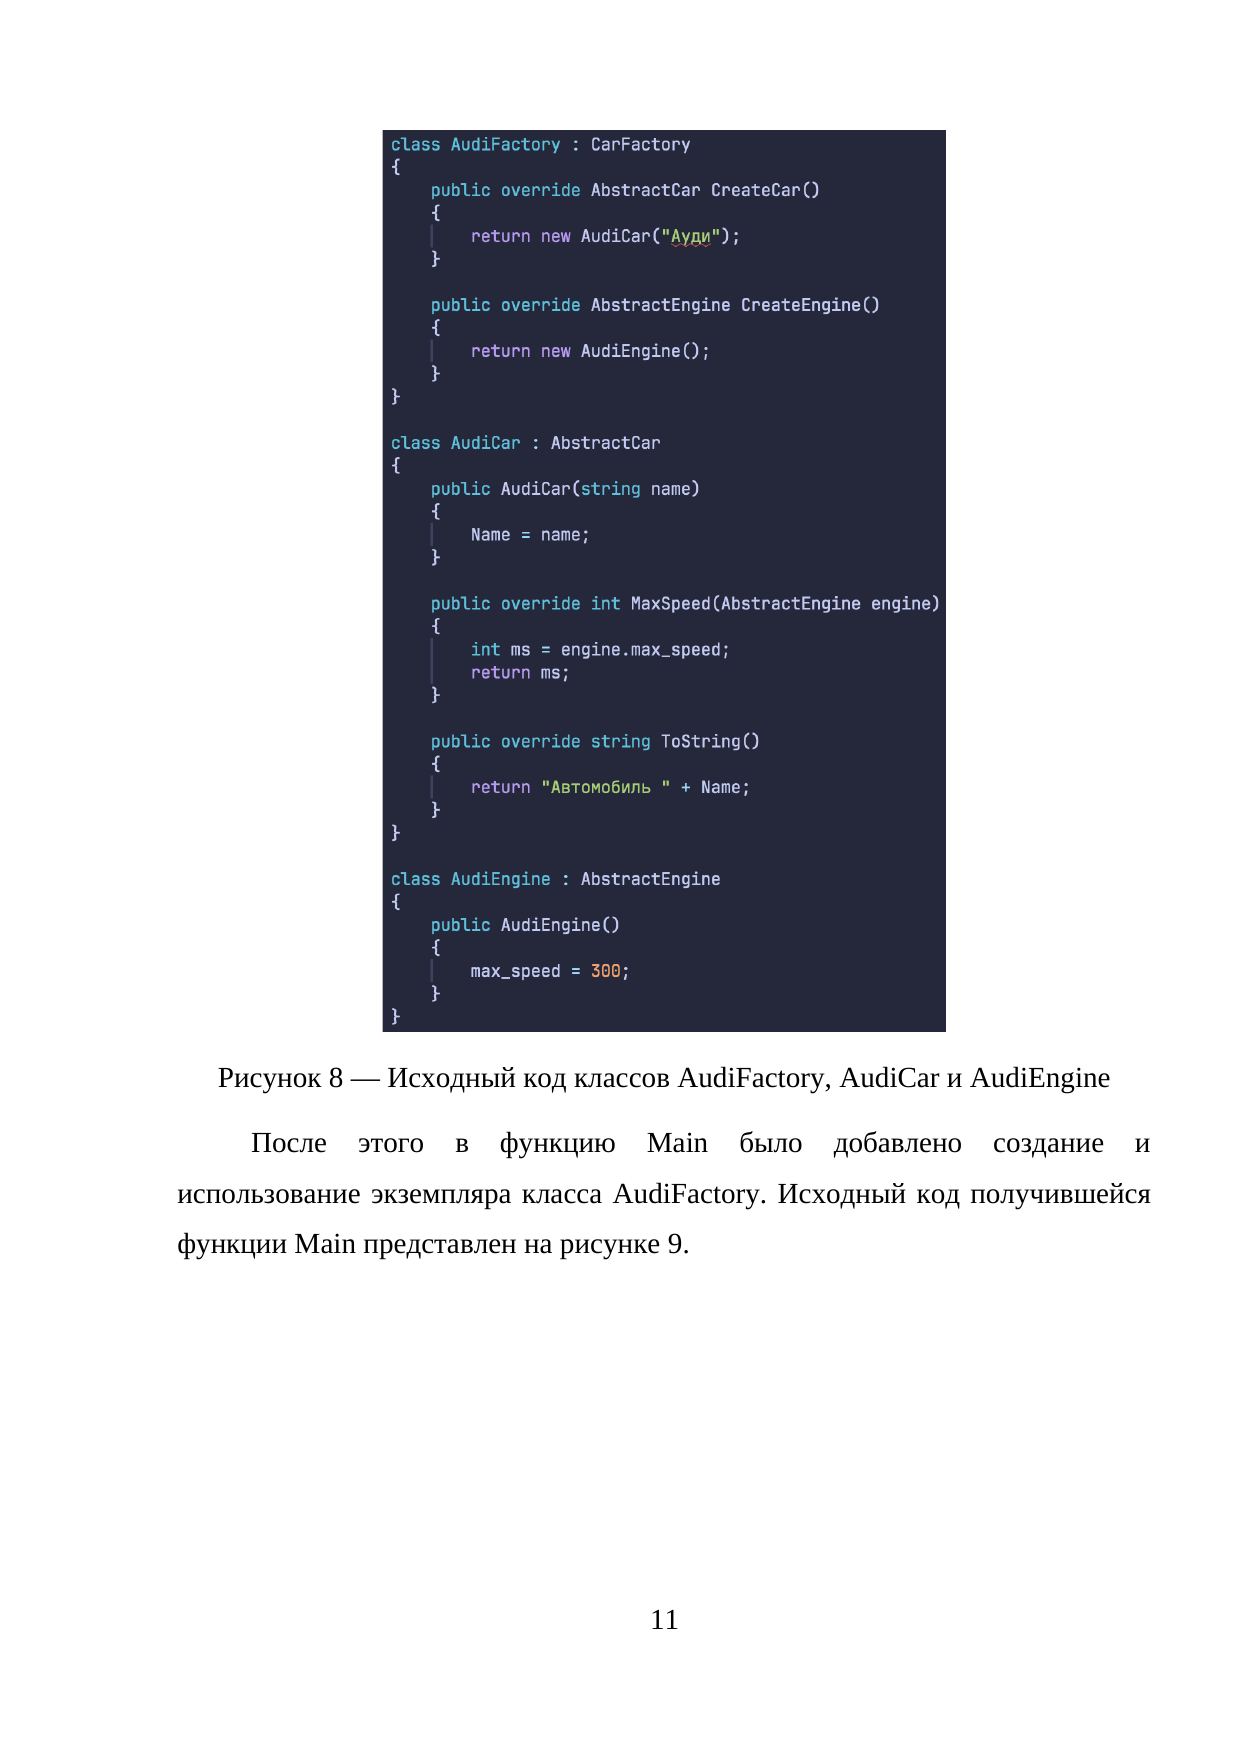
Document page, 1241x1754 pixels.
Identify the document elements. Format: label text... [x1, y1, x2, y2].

picture [382, 130, 946, 1032]
text Рисунок 8 — Исходный код классов AudiFactory, AudiCar и AudiEngine [202, 131, 1126, 1094]
text После этого в функцию Main было добавлено создание и использование экземпляра класса AudiFactory. Исходный код получившейся функции Main представлен на рисунке 9. [177, 1126, 1152, 1260]
